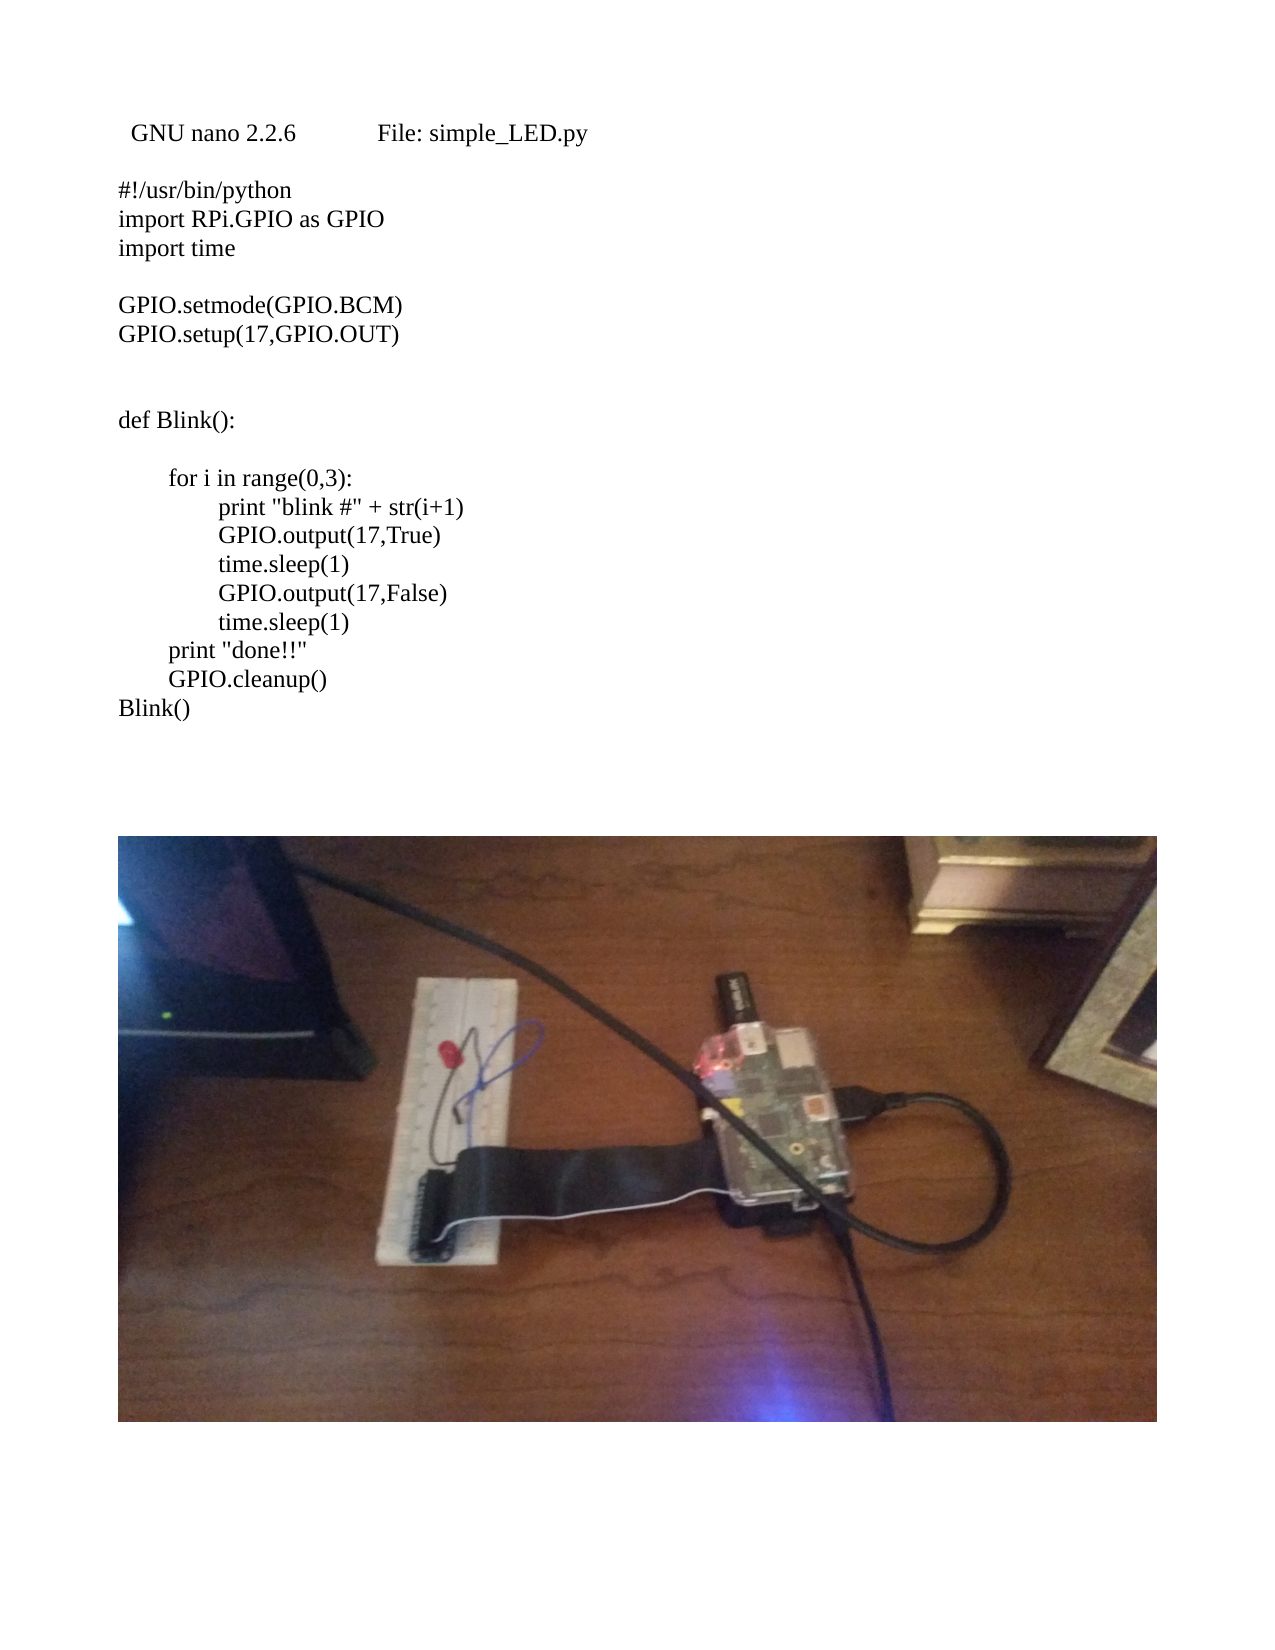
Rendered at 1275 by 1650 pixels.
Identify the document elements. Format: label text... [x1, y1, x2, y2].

text import time [118, 233, 1157, 262]
text GPIO.output(17,False) [118, 578, 1157, 607]
text import RPi.GPIO as GPIO [118, 204, 1157, 233]
picture [118, 836, 1157, 1422]
text print "done!!" [118, 636, 1157, 664]
text #!/usr/bin/python [118, 176, 1157, 204]
text GPIO.cleanup() [118, 664, 1157, 693]
text def Blink(): [118, 406, 1157, 434]
text GPIO.setup(17,GPIO.OUT) [118, 319, 1157, 348]
text GPIO.setmode(GPIO.BCM) [118, 291, 1157, 319]
text GNU nano 2.2.6 File: simple_LED.py [118, 118, 1157, 147]
text GPIO.output(17,True) [118, 521, 1157, 549]
text for i in range(0,3): [118, 463, 1157, 492]
text time.sleep(1) [118, 607, 1157, 636]
text time.sleep(1) [118, 549, 1157, 578]
text print "blink #" + str(i+1) [118, 492, 1157, 521]
text Blink() [118, 693, 1157, 722]
